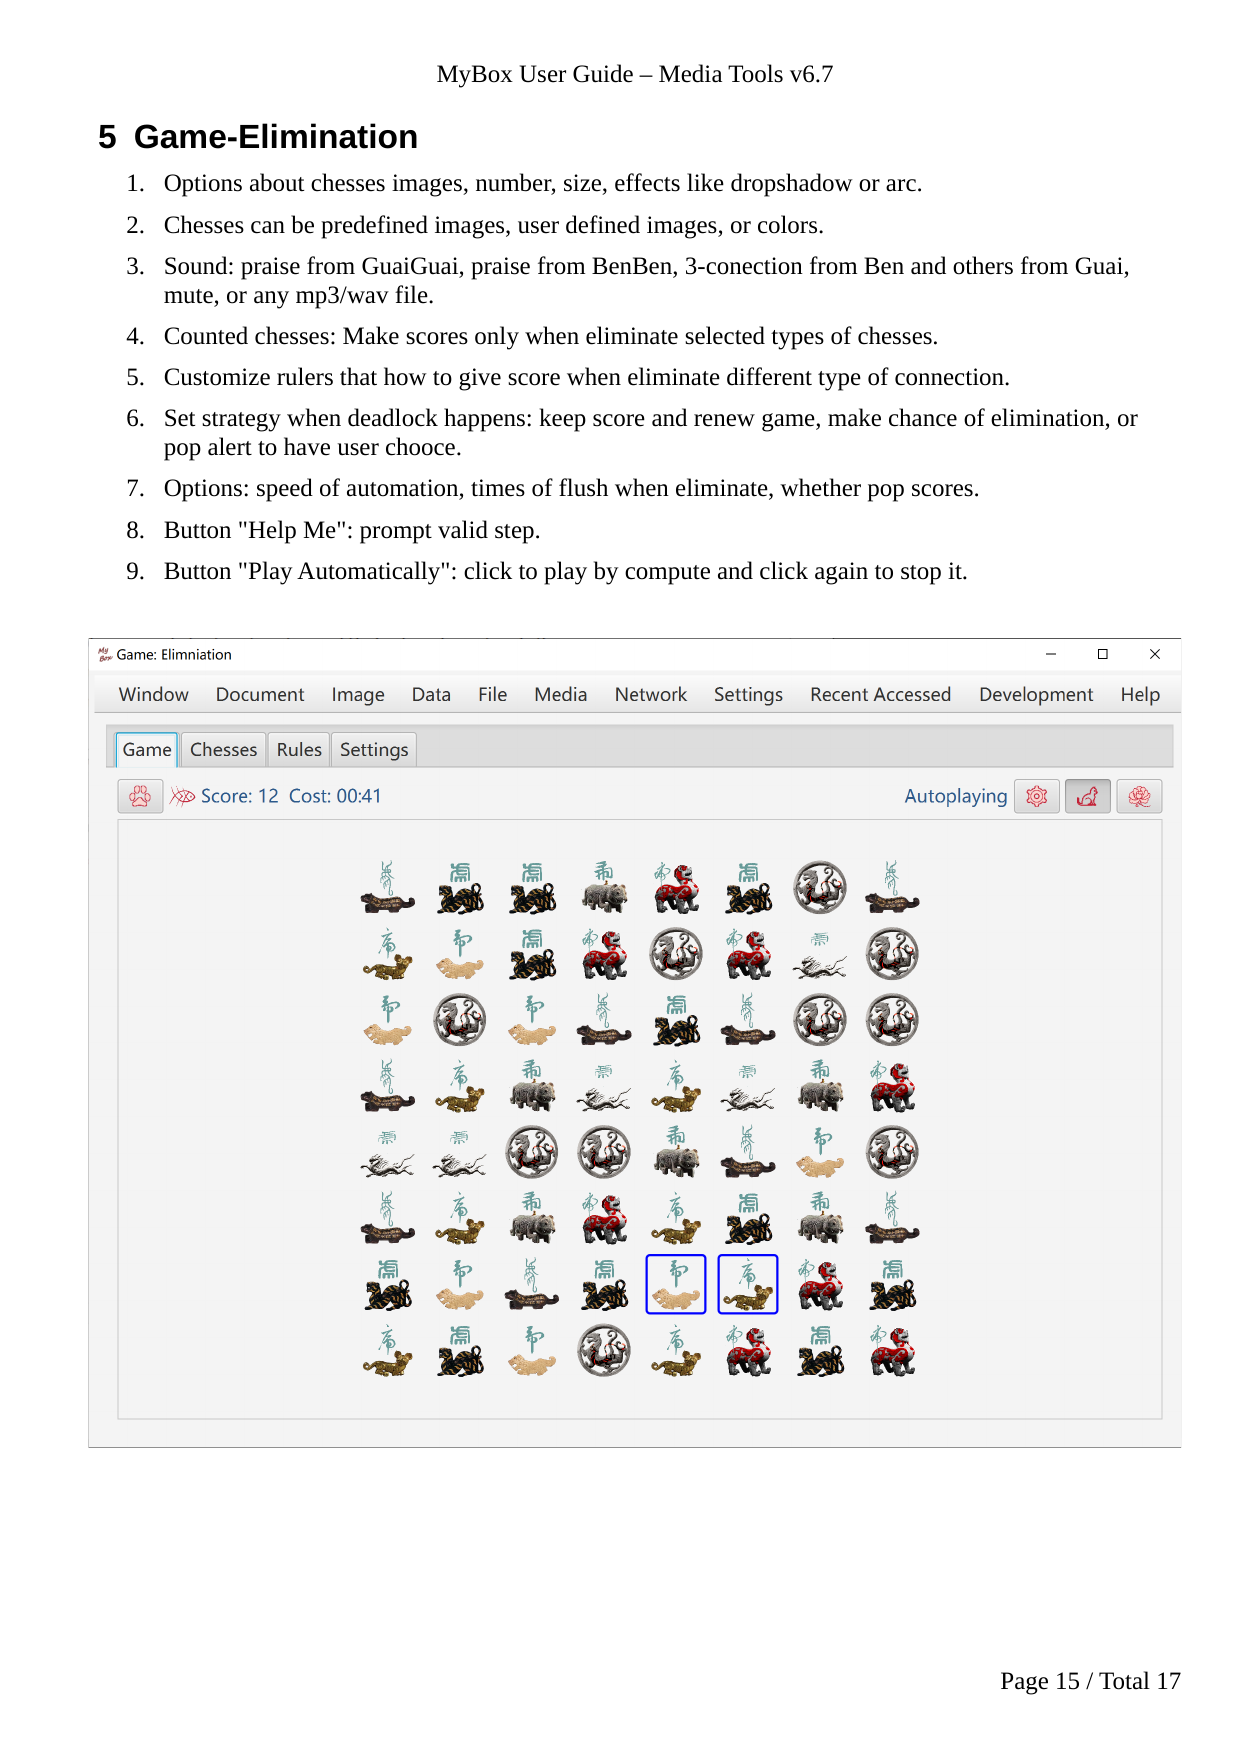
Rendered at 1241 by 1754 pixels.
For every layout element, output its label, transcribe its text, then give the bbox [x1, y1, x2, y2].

list Sound: praise from GuaiGuai, praise from BenBen, 3-conection from Ben and others from Guai, mute, or any mp3/wav file. [126, 251, 1181, 308]
subtitle Game-Elimination [88, 117, 1181, 156]
list Counted chesses: Make scores only when eliminate selected types of chesses. [126, 321, 1181, 350]
list Options: speed of automation, times of flush when eliminate, whether pop scores. [126, 473, 1181, 502]
list Customize rulers that how to give score when eliminate different type of connection. [126, 362, 1181, 391]
list Set strategy when deadlock happens: keep score and renew game, make chance of elimination, or pop alert to have user chooce. [126, 403, 1181, 461]
list Button "Play Automatically": click to play by compute and click again to stop it. [126, 556, 1181, 585]
list Options about chesses images, number, size, effects like dropshadow or arc. [126, 168, 1181, 197]
list Button "Help Me": prompt valid step. [126, 515, 1181, 543]
picture [88, 638, 1182, 1448]
list Chesses can be predefined images, user defined images, or colors. [126, 210, 1181, 238]
